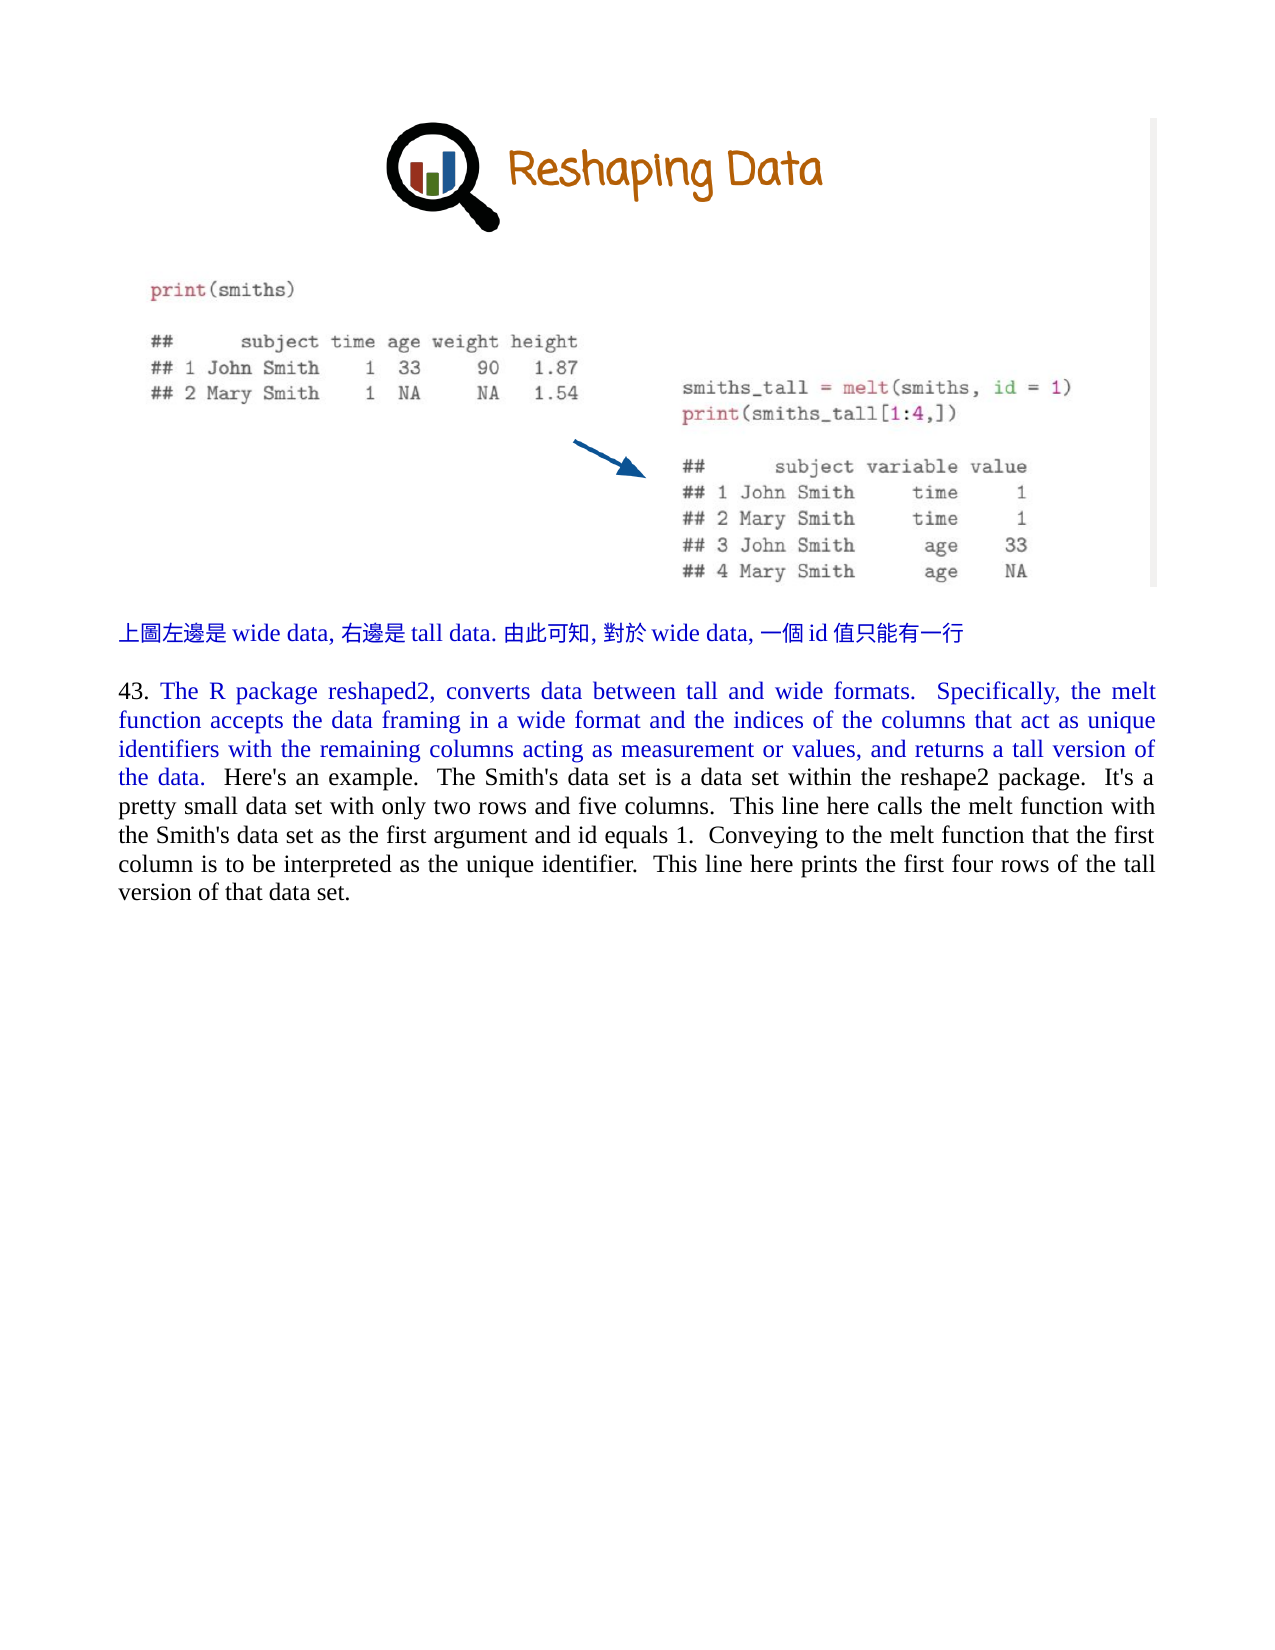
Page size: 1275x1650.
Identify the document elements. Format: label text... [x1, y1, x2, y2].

text 上圖左邊是wide data, 右邊是tall data. 由此可知, 對於wide data, 一個id值只能有一行 [118, 616, 1157, 647]
text 43. The R package reshaped2, converts data between tall and wide formats. Specifically, the melt function accepts the data framing in a wide format and the indices of the columns that act as unique identifiers with the remaining columns acting as measurement or values, and returns a tall version of the data. Here's an example. The Smith's data set is a data set within the reshape2 package. It's a pretty small data set with only two rows and five columns. This line here calls the melt function with the Smith's data set as the first argument and id equals 1. Conveying to the melt function that the first column is to be interpreted as the unique identifier. This line here prints the first four rows of the tall version of that data set. [118, 676, 1157, 906]
picture [118, 118, 1157, 587]
